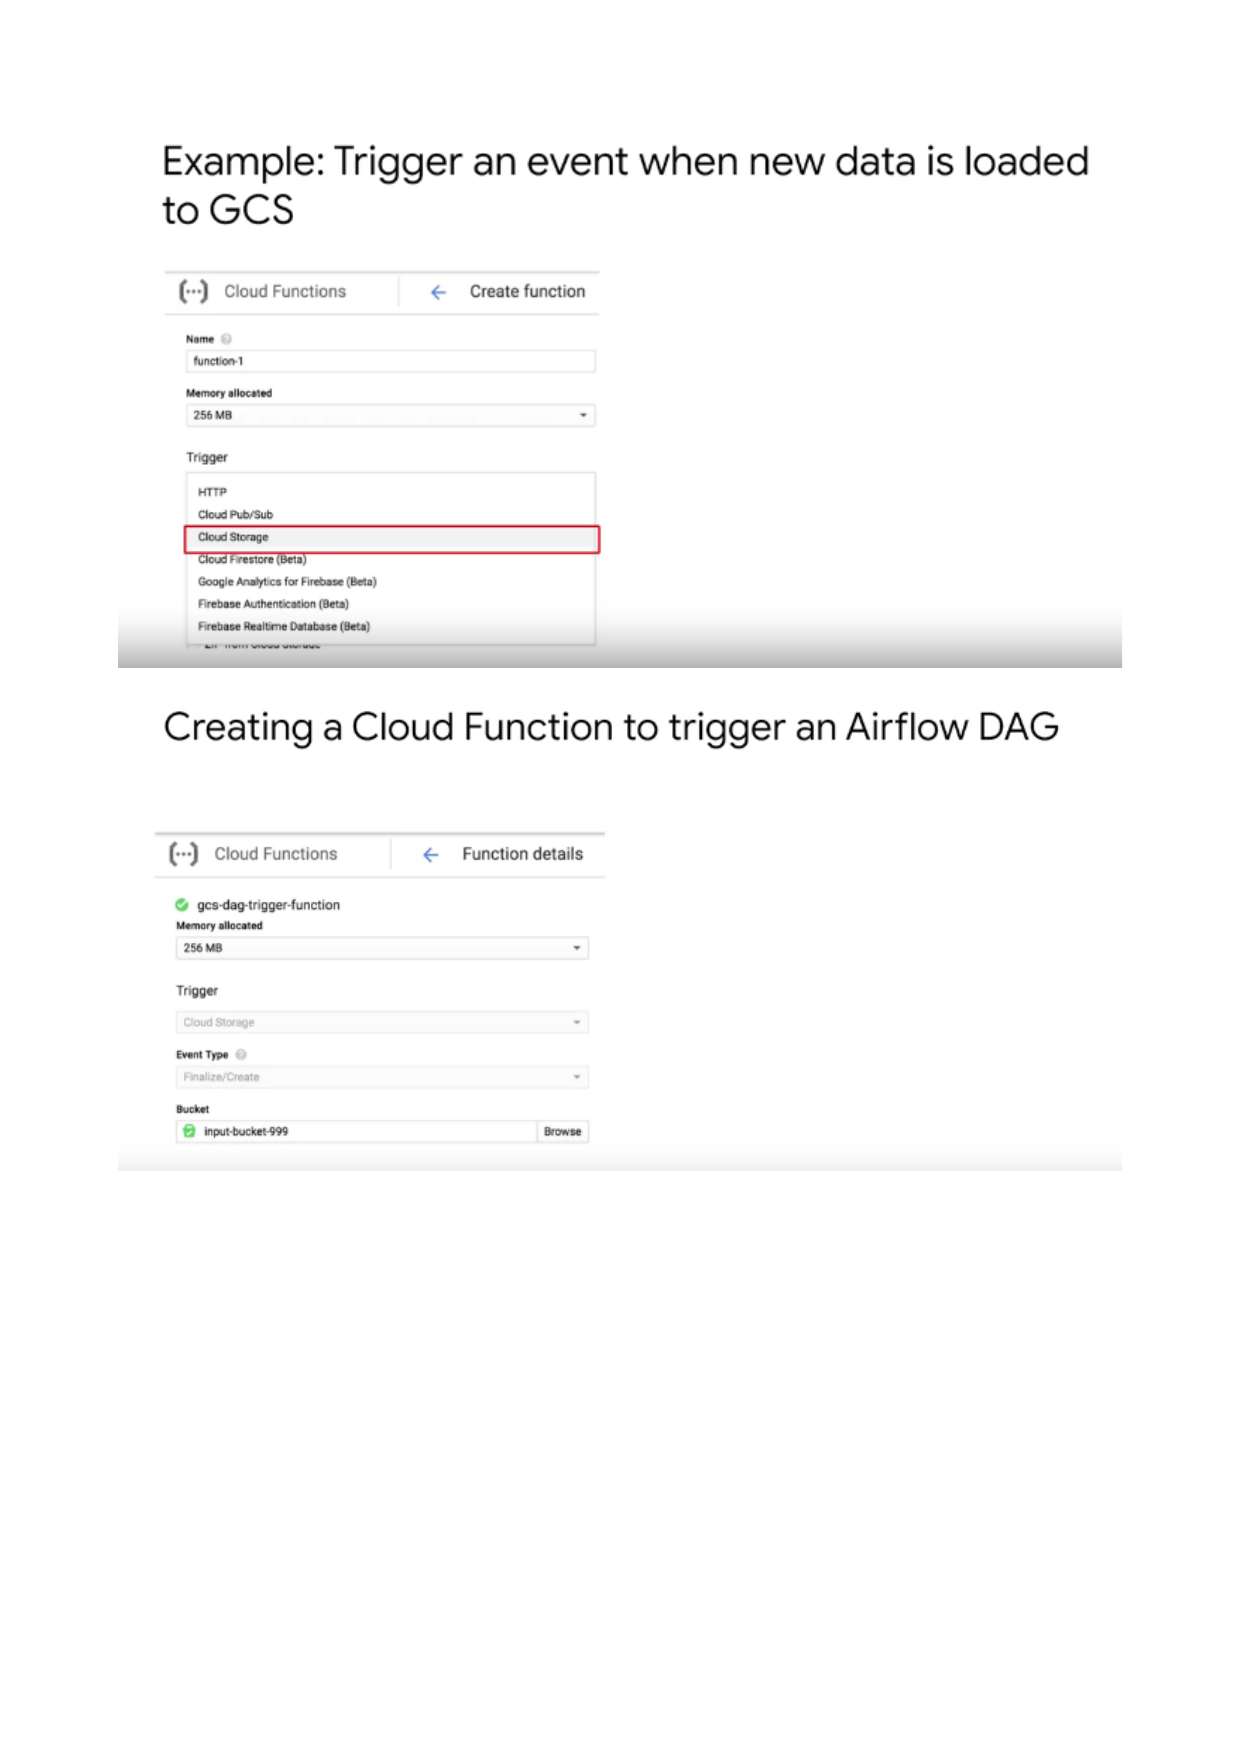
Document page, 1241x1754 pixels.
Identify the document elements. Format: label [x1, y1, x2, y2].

picture [118, 118, 1123, 668]
picture [118, 696, 1123, 1171]
